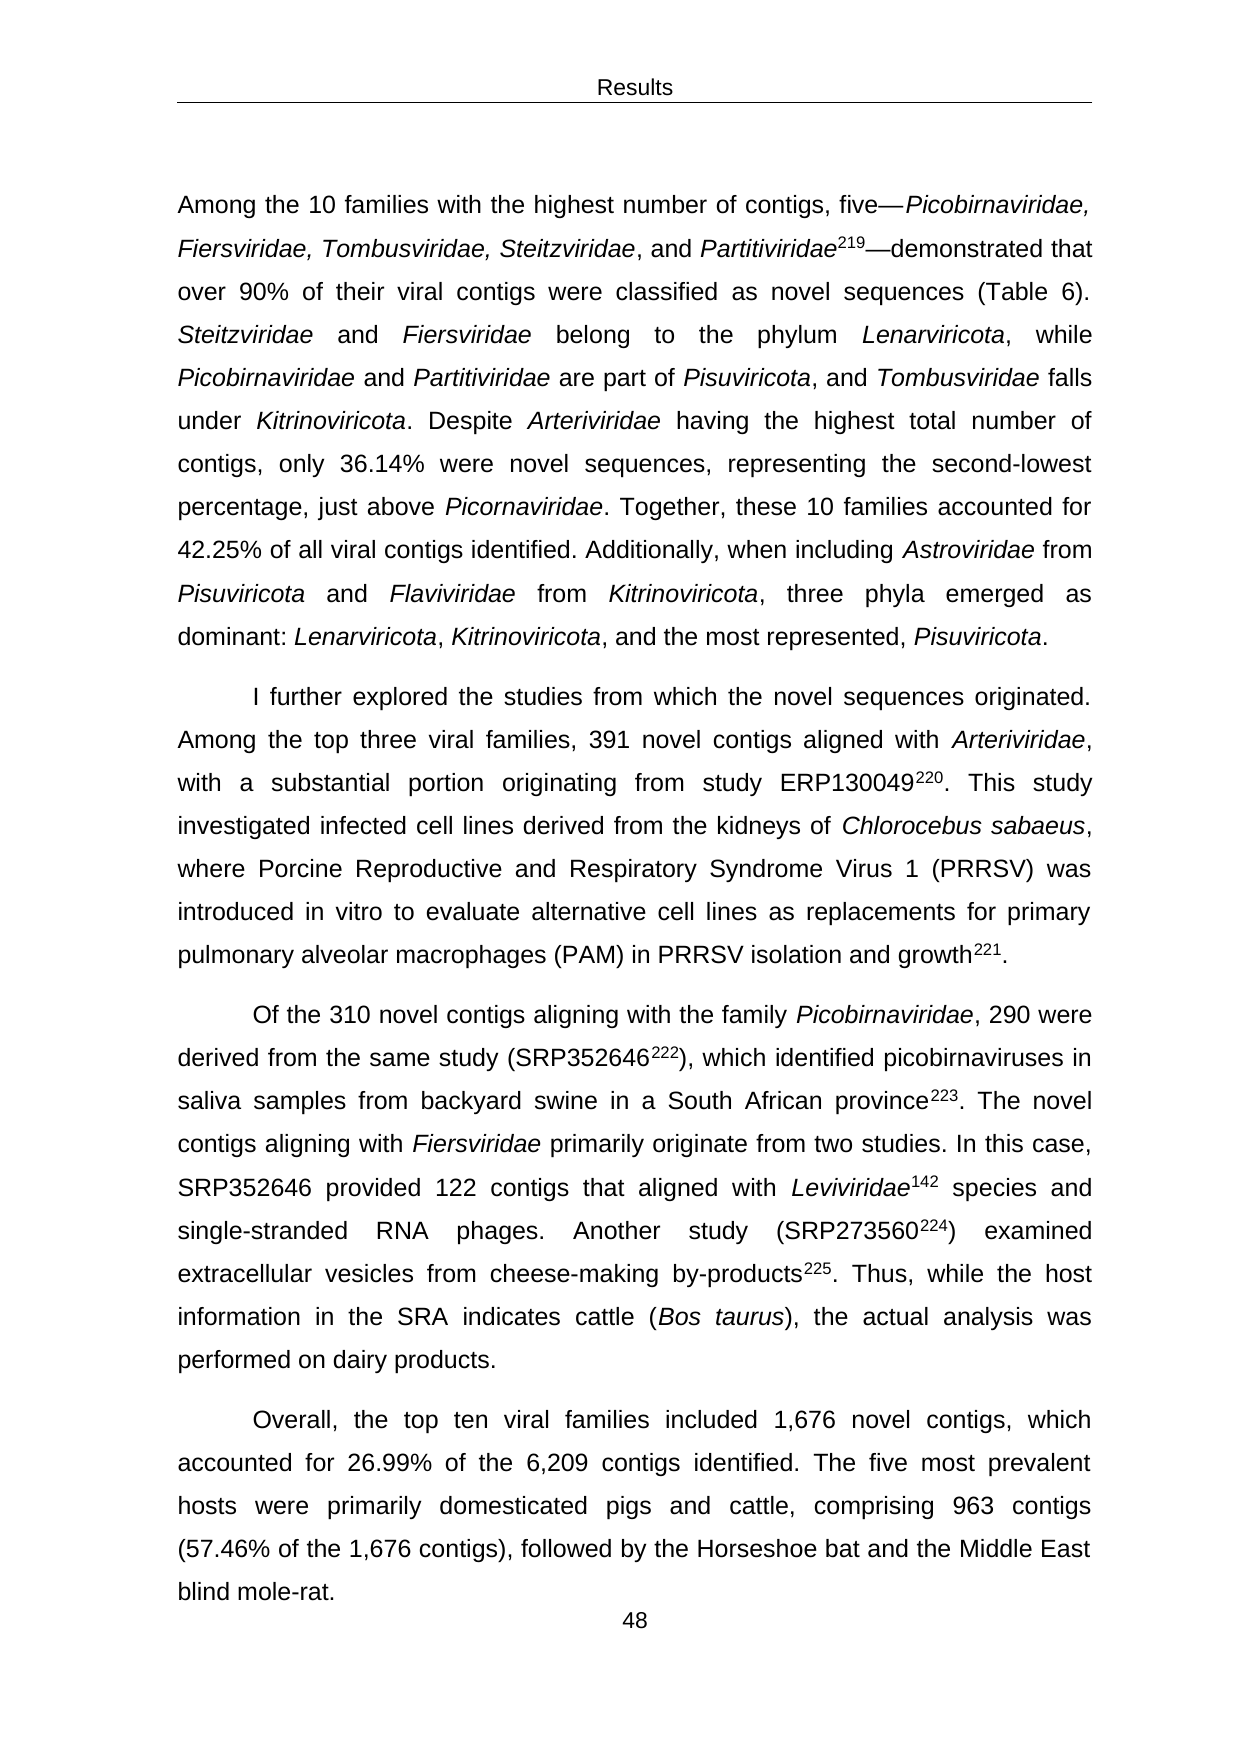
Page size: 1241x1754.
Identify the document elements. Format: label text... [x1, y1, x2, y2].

text Of the 310 novel contigs aligning with the family Picobirnaviridae, 290 were derived from the same study (SRP352646222), which identified picobirnaviruses in saliva samples from backyard swine in a South African province223. The novel contigs aligning with Fiersviridae primarily originate from two studies. In this case, SRP352646 provided 122 contigs that aligned with Leviviridae142 species and single-stranded RNA phages. Another study (SRP273560224) examined extracellular vesicles from cheese-making by-products225. Thus, while the host information in the SRA indicates cattle (Bos taurus), the actual analysis was performed on dairy products. [177, 1000, 1092, 1374]
text I further explored the studies from which the novel sequences originated. Among the top three viral families, 391 novel contigs aligned with Arteriviridae, with a substantial portion originating from study ERP130049220. This study investigated infected cell lines derived from the kidneys of Chlorocebus sabaeus, where Porcine Reproductive and Respiratory Syndrome Virus 1 (PRRSV) was introduced in vitro to evaluate alternative cell lines as replacements for primary pulmonary alveolar macrophages (PAM) in PRRSV isolation and growth221. [177, 681, 1092, 969]
text Among the 10 families with the highest number of contigs, five—Picobirnaviridae, Fiersviridae, Tombusviridae, Steitzviridae, and Partitiviridae219—demonstrated that over 90% of their viral contigs were classified as novel sequences (Table 6). Steitzviridae and Fiersviridae belong to the phylum Lenarviricota, while Picobirnaviridae and Partitiviridae are part of Pisuviricota, and Tombusviridae falls under Kitrinoviricota. Despite Arteriviridae having the highest total number of contigs, only 36.14% were novel sequences, representing the second-lowest percentage, just above Picornaviridae. Together, these 10 families accounted for 42.25% of all viral contigs identified. Additionally, when including Astroviridae from Pisuviricota and Flaviviridae from Kitrinoviricota, three phyla emerged as dominant: Lenarviricota, Kitrinoviricota, and the most represented, Pisuviricota. [177, 190, 1092, 650]
text Overall, the top ten viral families included 1,676 novel contigs, which accounted for 26.99% of the 6,209 contigs identified. The five most prevalent hosts were primarily domesticated pigs and cattle, comprising 963 contigs (57.46% of the 1,676 contigs), followed by the Horseshoe bat and the Middle East blind mole-rat. [177, 1405, 1092, 1606]
